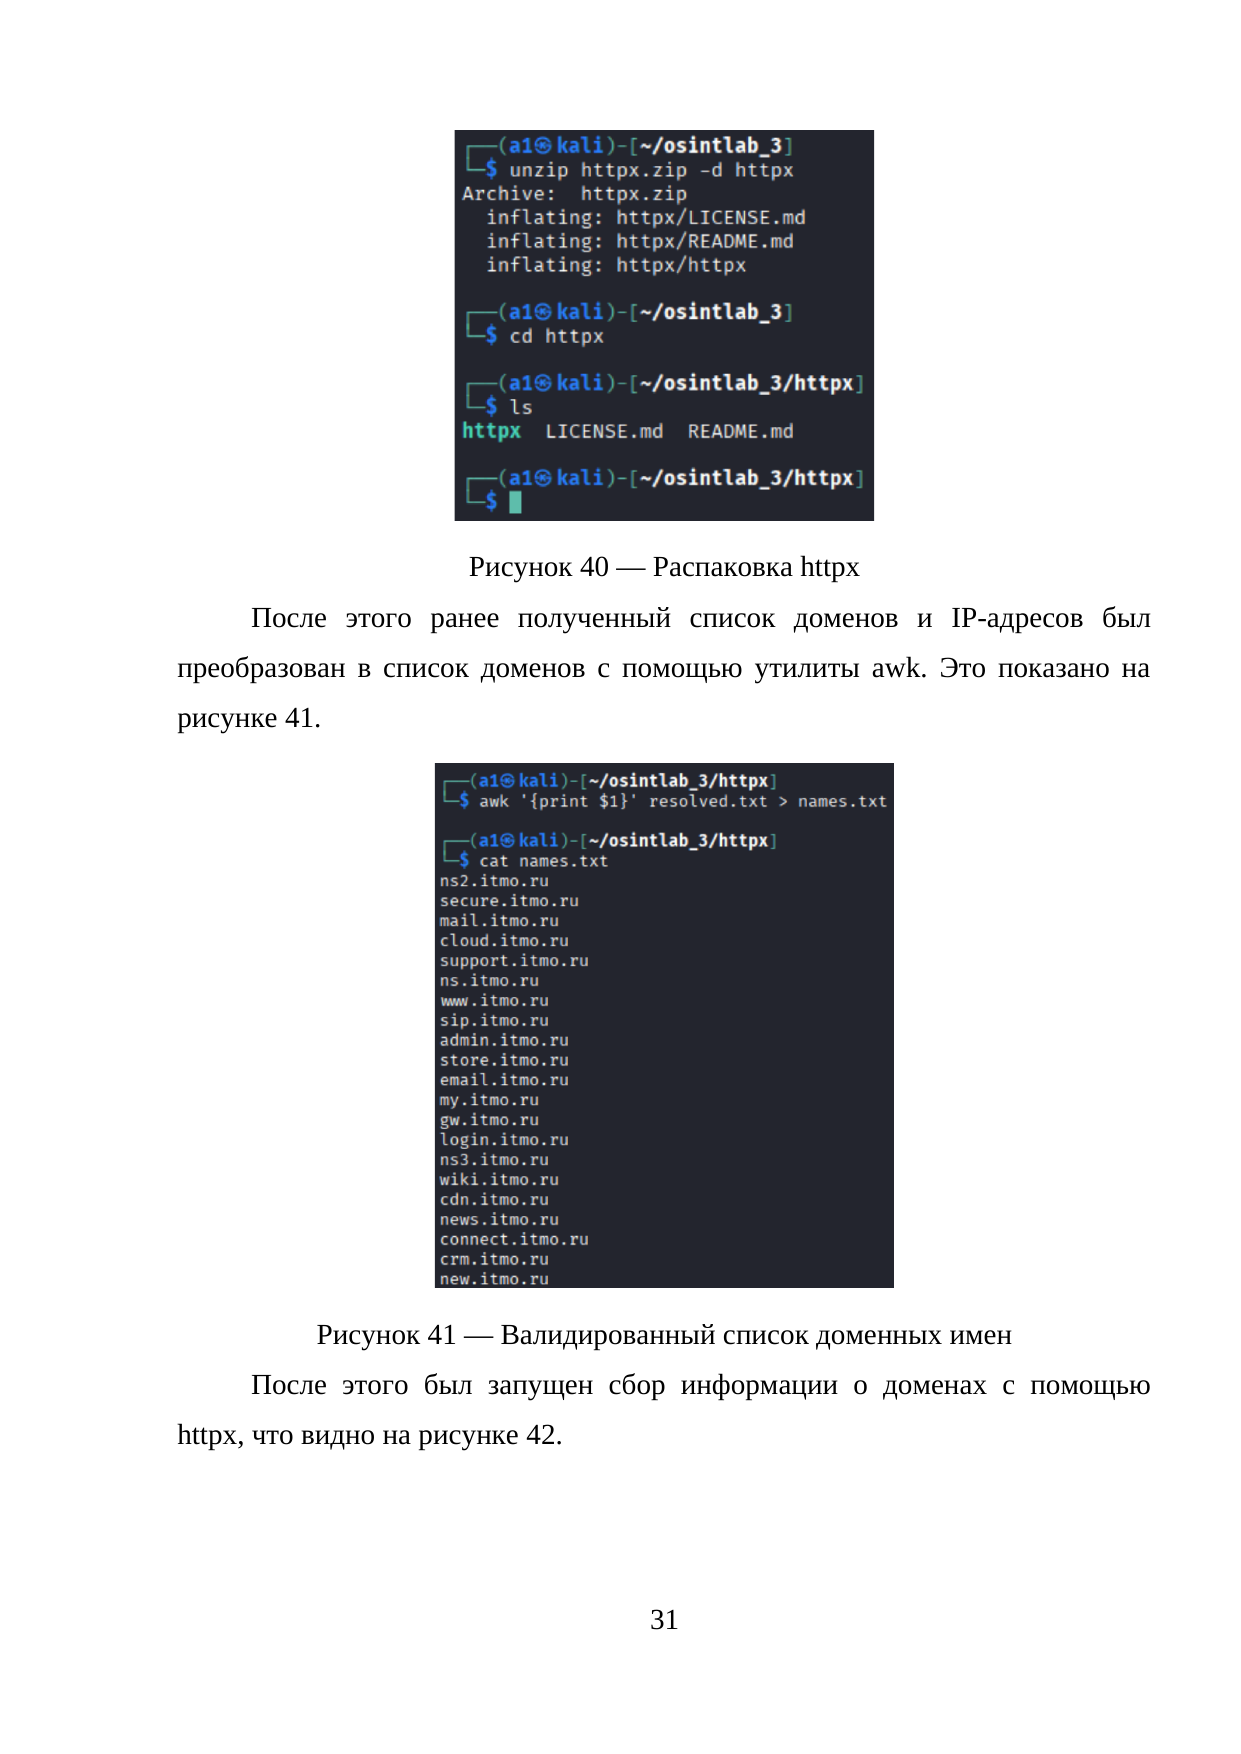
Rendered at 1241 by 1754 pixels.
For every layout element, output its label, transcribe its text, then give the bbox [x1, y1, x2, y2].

text Рисунок 40 — Распаковка httpx [360, 131, 968, 583]
text Рисунок 41 — Валидированный список доменных имен [268, 763, 1060, 1350]
text После этого ранее полученный список доменов и IP-адресов был преобразован в список доменов с помощью утилиты awk. Это показано на рисунке 41. [177, 600, 1152, 734]
picture [434, 763, 894, 1288]
picture [454, 130, 875, 521]
text После этого был запущен сбор информации о доменах с помощью httpx, что видно на рисунке 42. [177, 1367, 1152, 1451]
